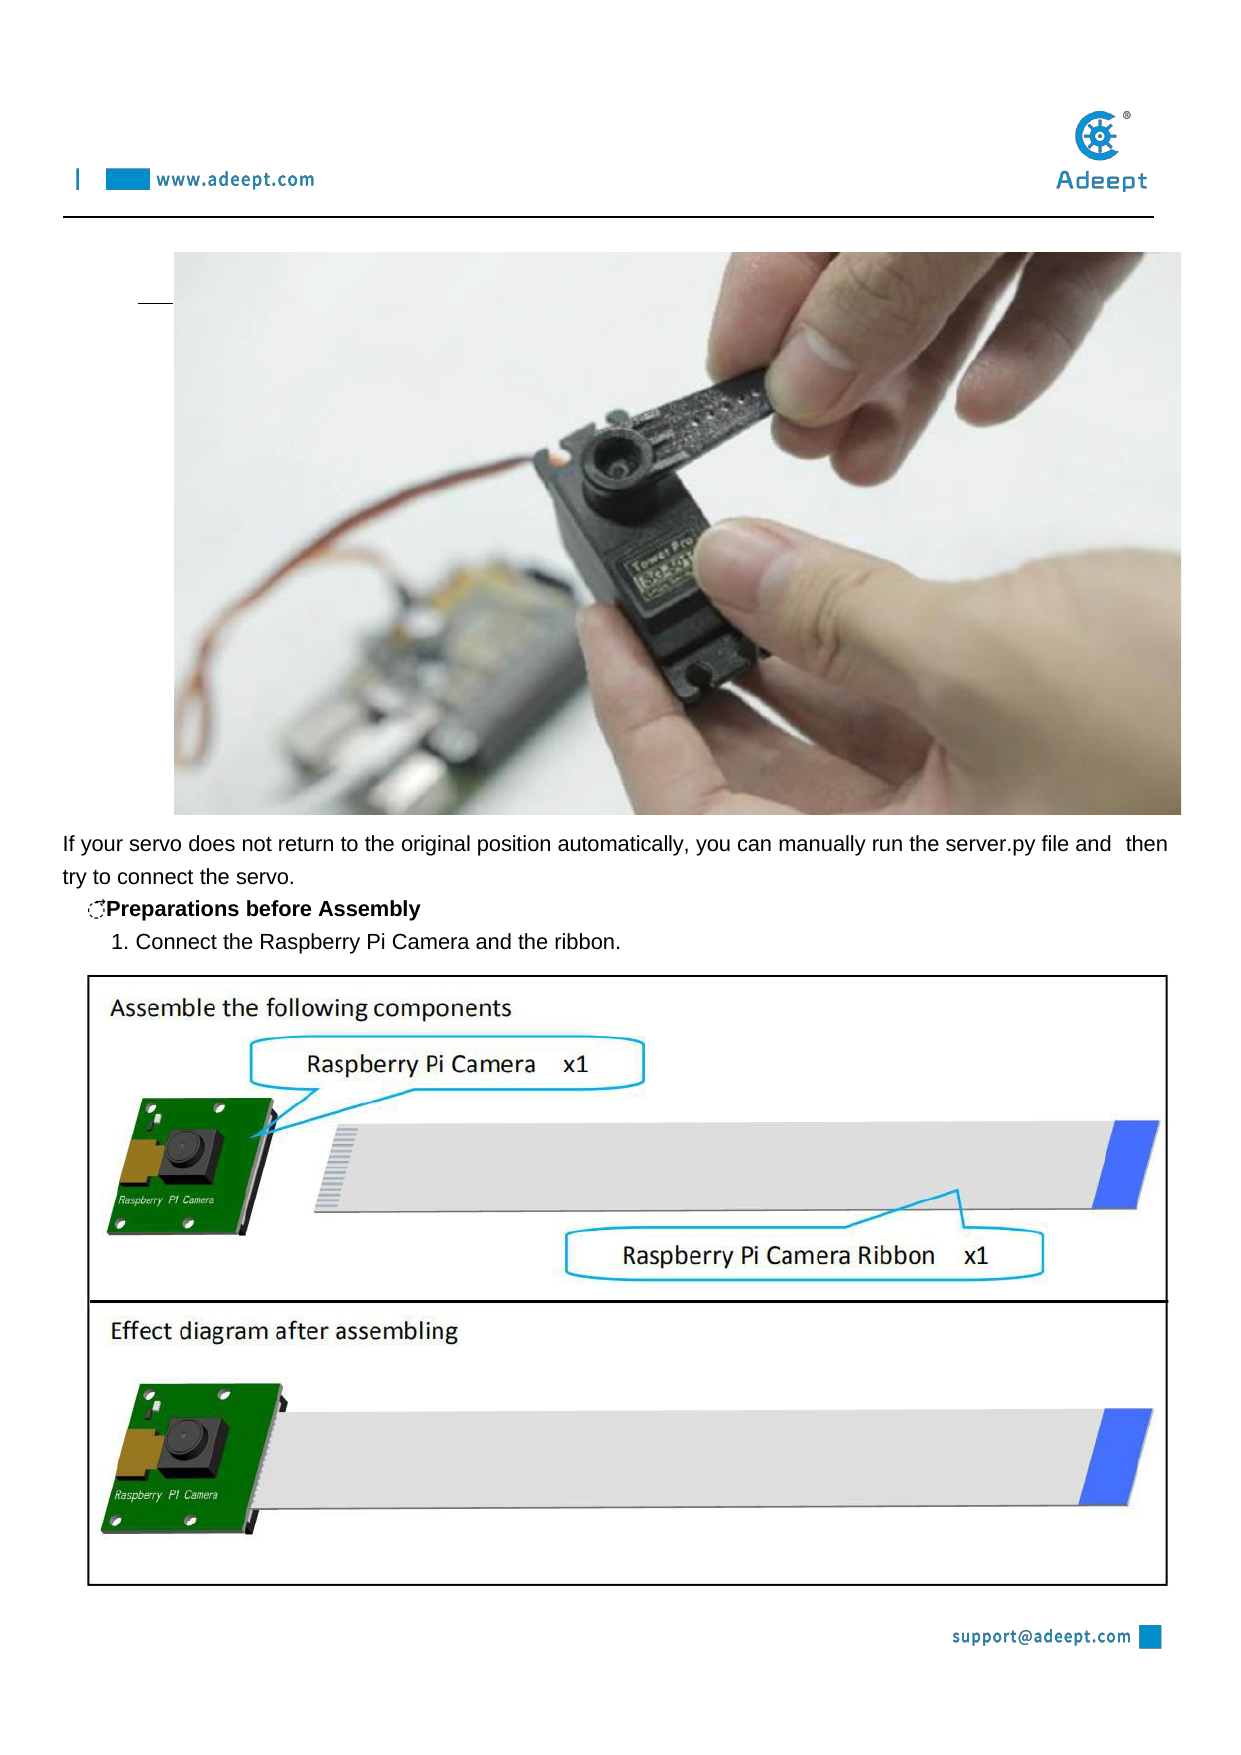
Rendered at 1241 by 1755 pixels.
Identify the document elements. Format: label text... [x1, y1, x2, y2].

list Connect the Raspberry Pi Camera and the ribbon. [111, 929, 1188, 954]
text If your servo does not return to the original position automatically, you can manually run the server.py file and then try to connect the servo. [62, 831, 1169, 889]
subtitle ⃗Preparations before Assembly [87, 896, 1188, 922]
